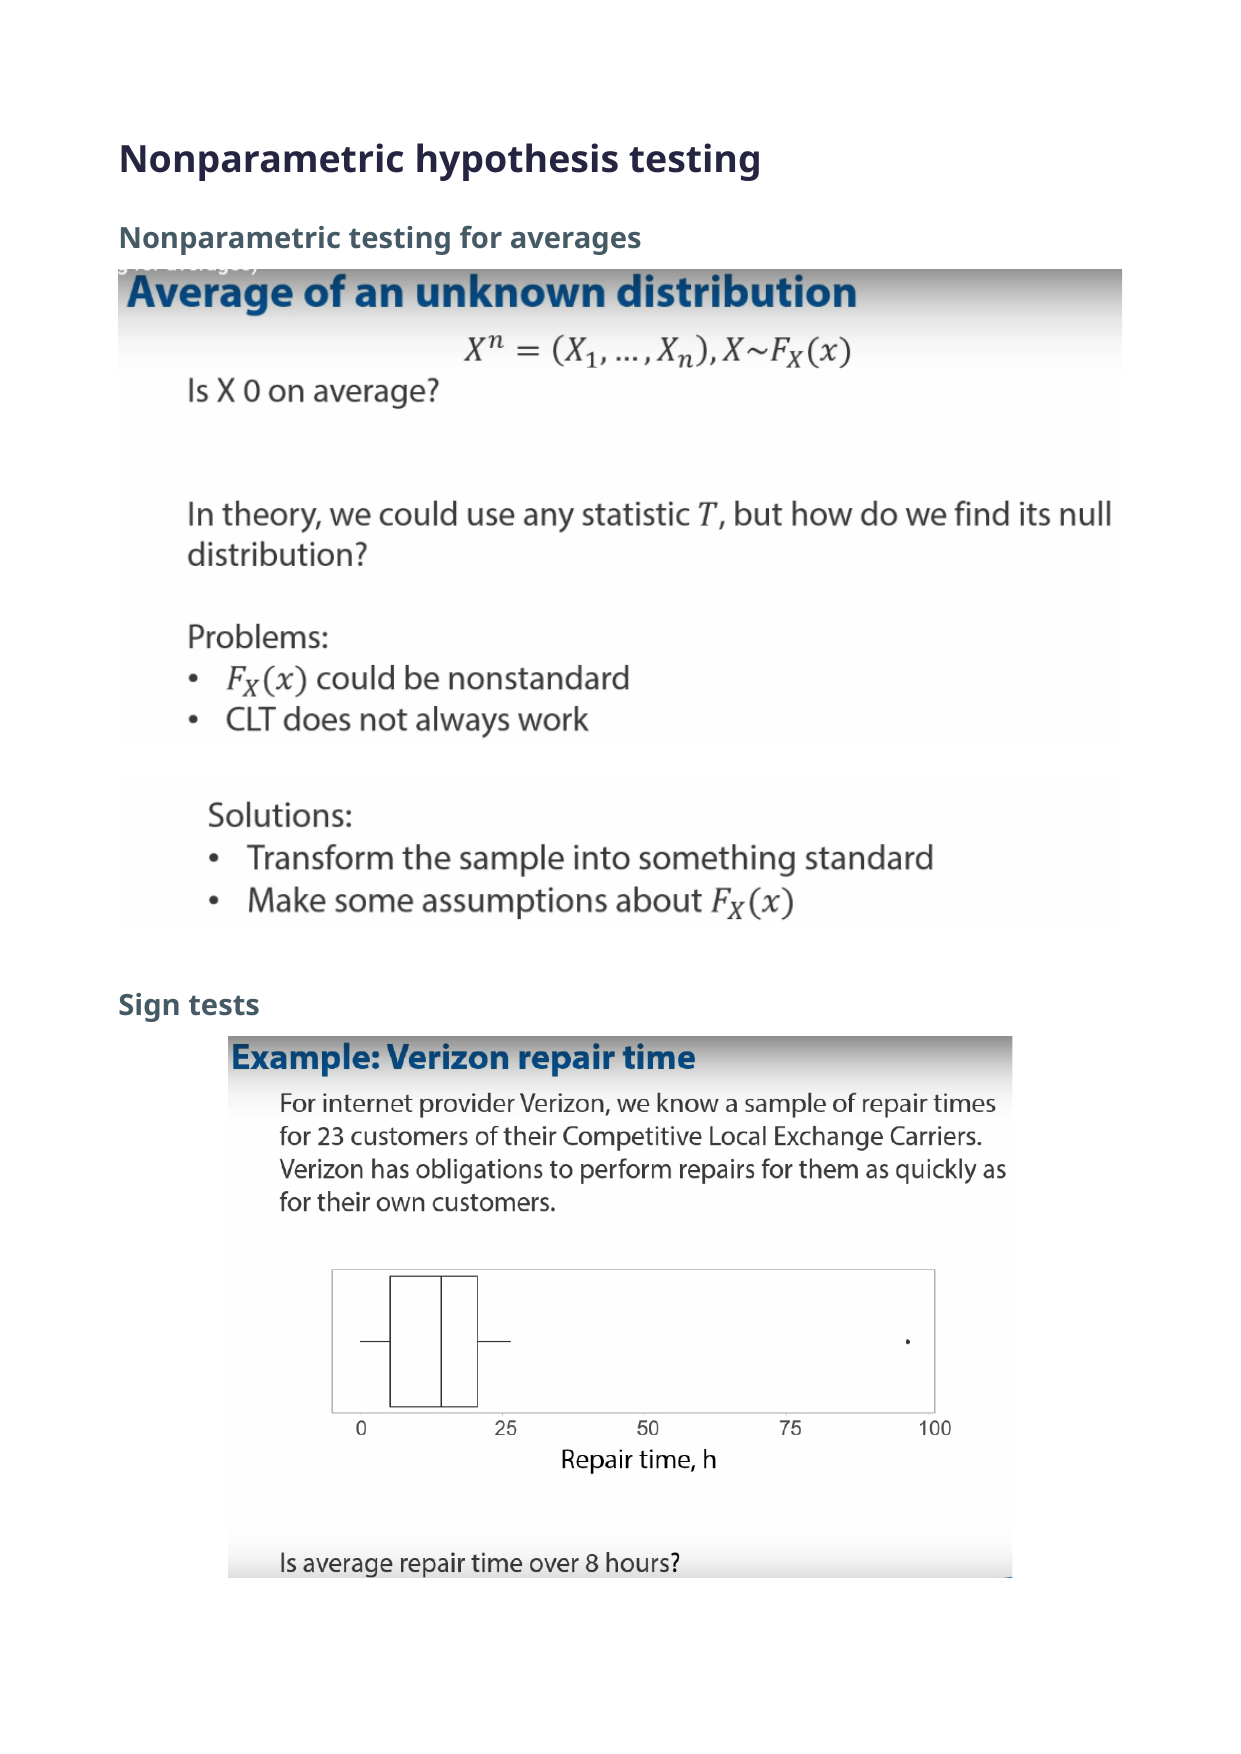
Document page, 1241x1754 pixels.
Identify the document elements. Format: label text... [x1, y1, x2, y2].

picture [228, 1036, 1013, 1578]
subtitle Sign tests [118, 984, 1122, 1024]
subtitle Nonparametric testing for averages [118, 217, 1122, 257]
picture [118, 778, 1123, 930]
subtitle Nonparametric hypothesis testing [118, 133, 1122, 184]
picture [118, 269, 1123, 745]
